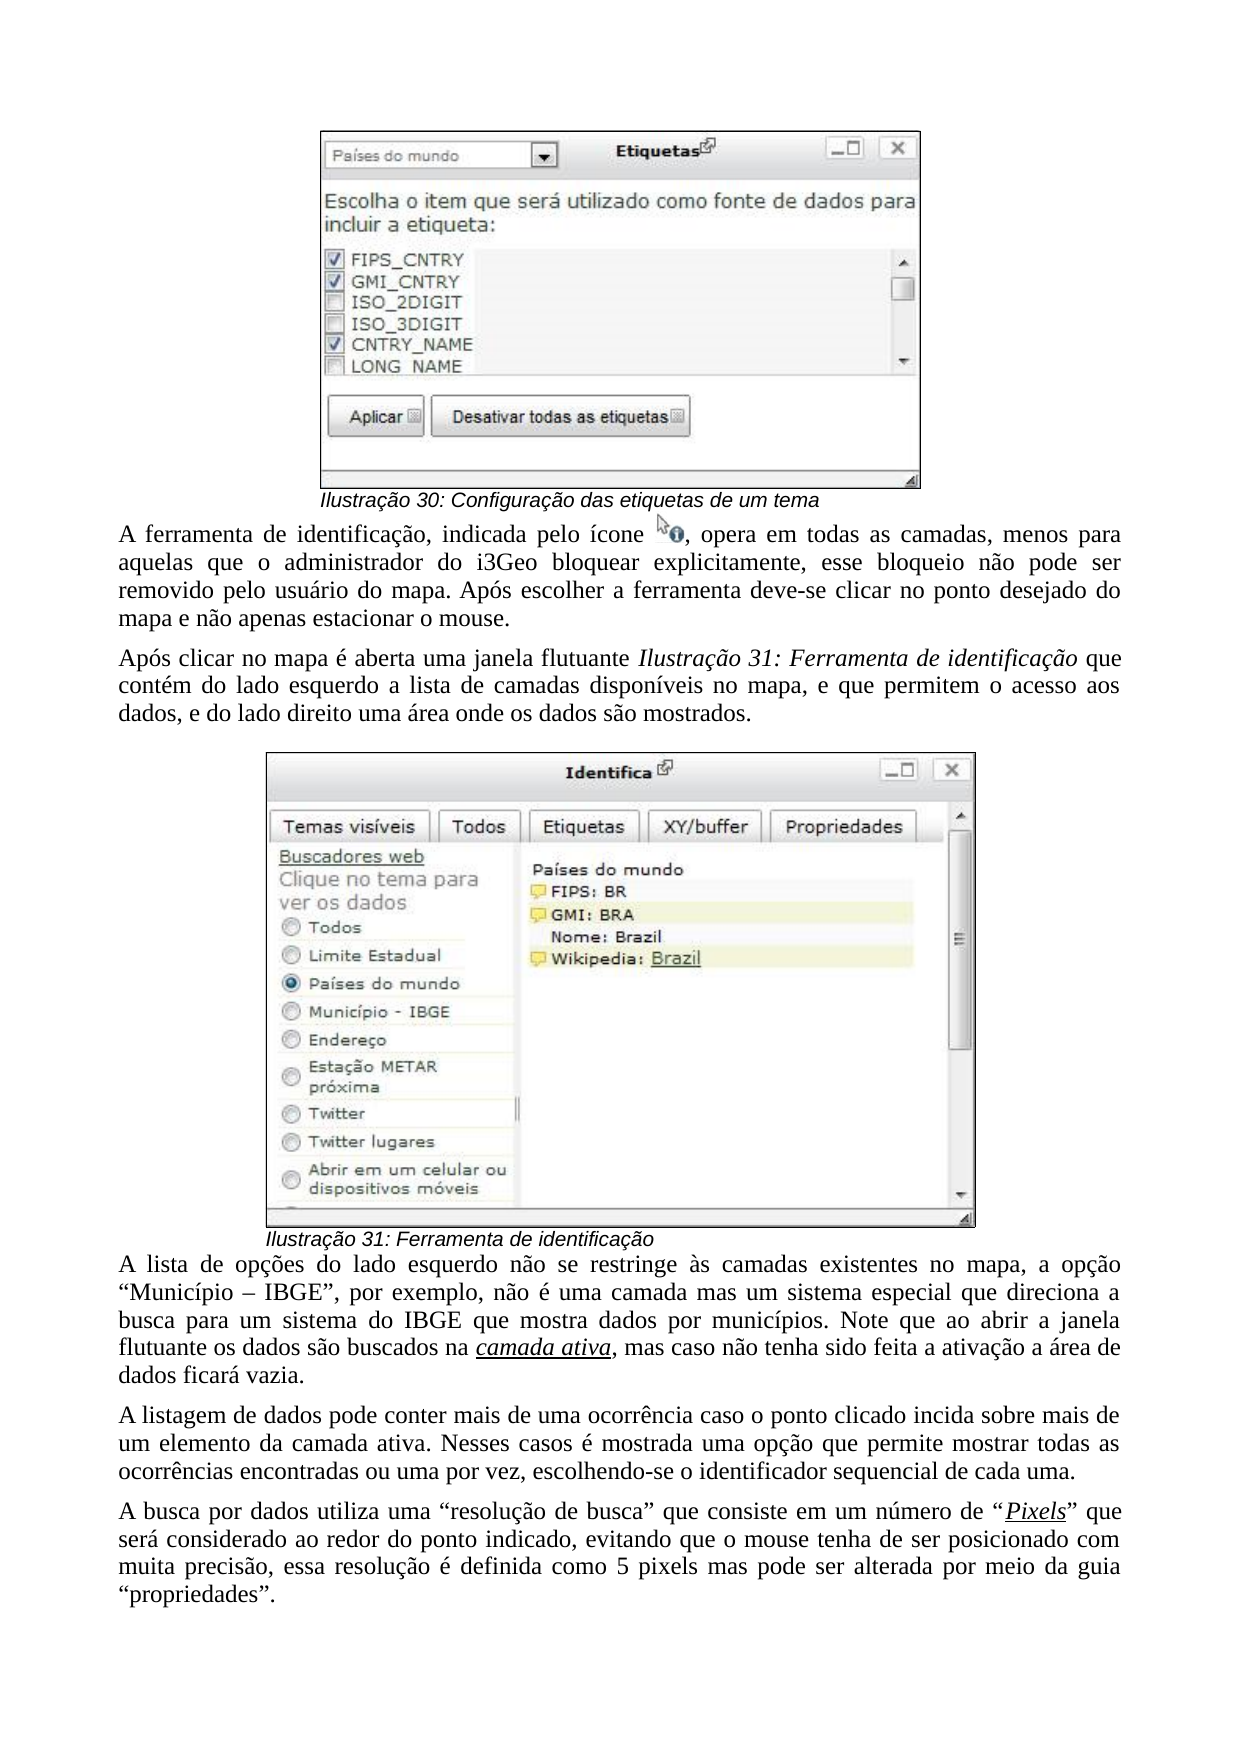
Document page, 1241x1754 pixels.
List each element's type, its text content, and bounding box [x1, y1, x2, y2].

picture [267, 753, 975, 1227]
text A lista de opções do lado esquerdo não se restringe às camadas existentes no mapa, a opção “Município – IBGE”, por exemplo, não é uma camada mas um sistema especial que direciona a busca para um sistema do IBGE que mostra dados por municípios. Note que ao abrir a janela flutuante os dados são buscados na camada ativa, mas caso não tenha sido feita a ativação a área de dados ficará vazia. [118, 739, 1122, 1389]
text A listagem de dados pode conter mais de uma ocorrência caso o ponto clicado incida sobre mais de um elemento da camada ativa. Nesses casos é mostrada uma opção que permite mostrar todas as ocorrências encontradas ou uma por vez, escolhendo-se o identificador sequencial de cada uma. [118, 1401, 1122, 1484]
text Ilustração 31: Ferramenta de identificação [265, 1227, 975, 1250]
picture [654, 512, 685, 543]
text Ilustração 30: Configuração das etiquetas de um tema [320, 489, 920, 512]
text A ferramenta de identificação, indicada pelo ícone , opera em todas as camadas, menos para aquelas que o administrador do i3Geo bloquear explicitamente, esse bloqueio não pode ser removido pelo usuário do mapa. Após escolher a ferramenta deve-se clicar no ponto desejado do mapa e não apenas estacionar o mouse. [118, 118, 1122, 631]
picture [321, 132, 920, 488]
text Após clicar no mapa é aberta uma janela flutuante Ilustração 31: Ferramenta de identificação que contém do lado esquerdo a lista de camadas disponíveis no mapa, e que permitem o acesso aos dados, e do lado direito uma área onde os dados são mostrados. [118, 644, 1122, 727]
text A busca por dados utiliza uma “resolução de busca” que consiste em um número de “Pixels” que será considerado ao redor do ponto indicado, evitando que o mouse tenha de ser posicionado com muita precisão, essa resolução é definida como 5 pixels mas pode ser alterada por meio da guia “propriedades”. [118, 1497, 1122, 1608]
